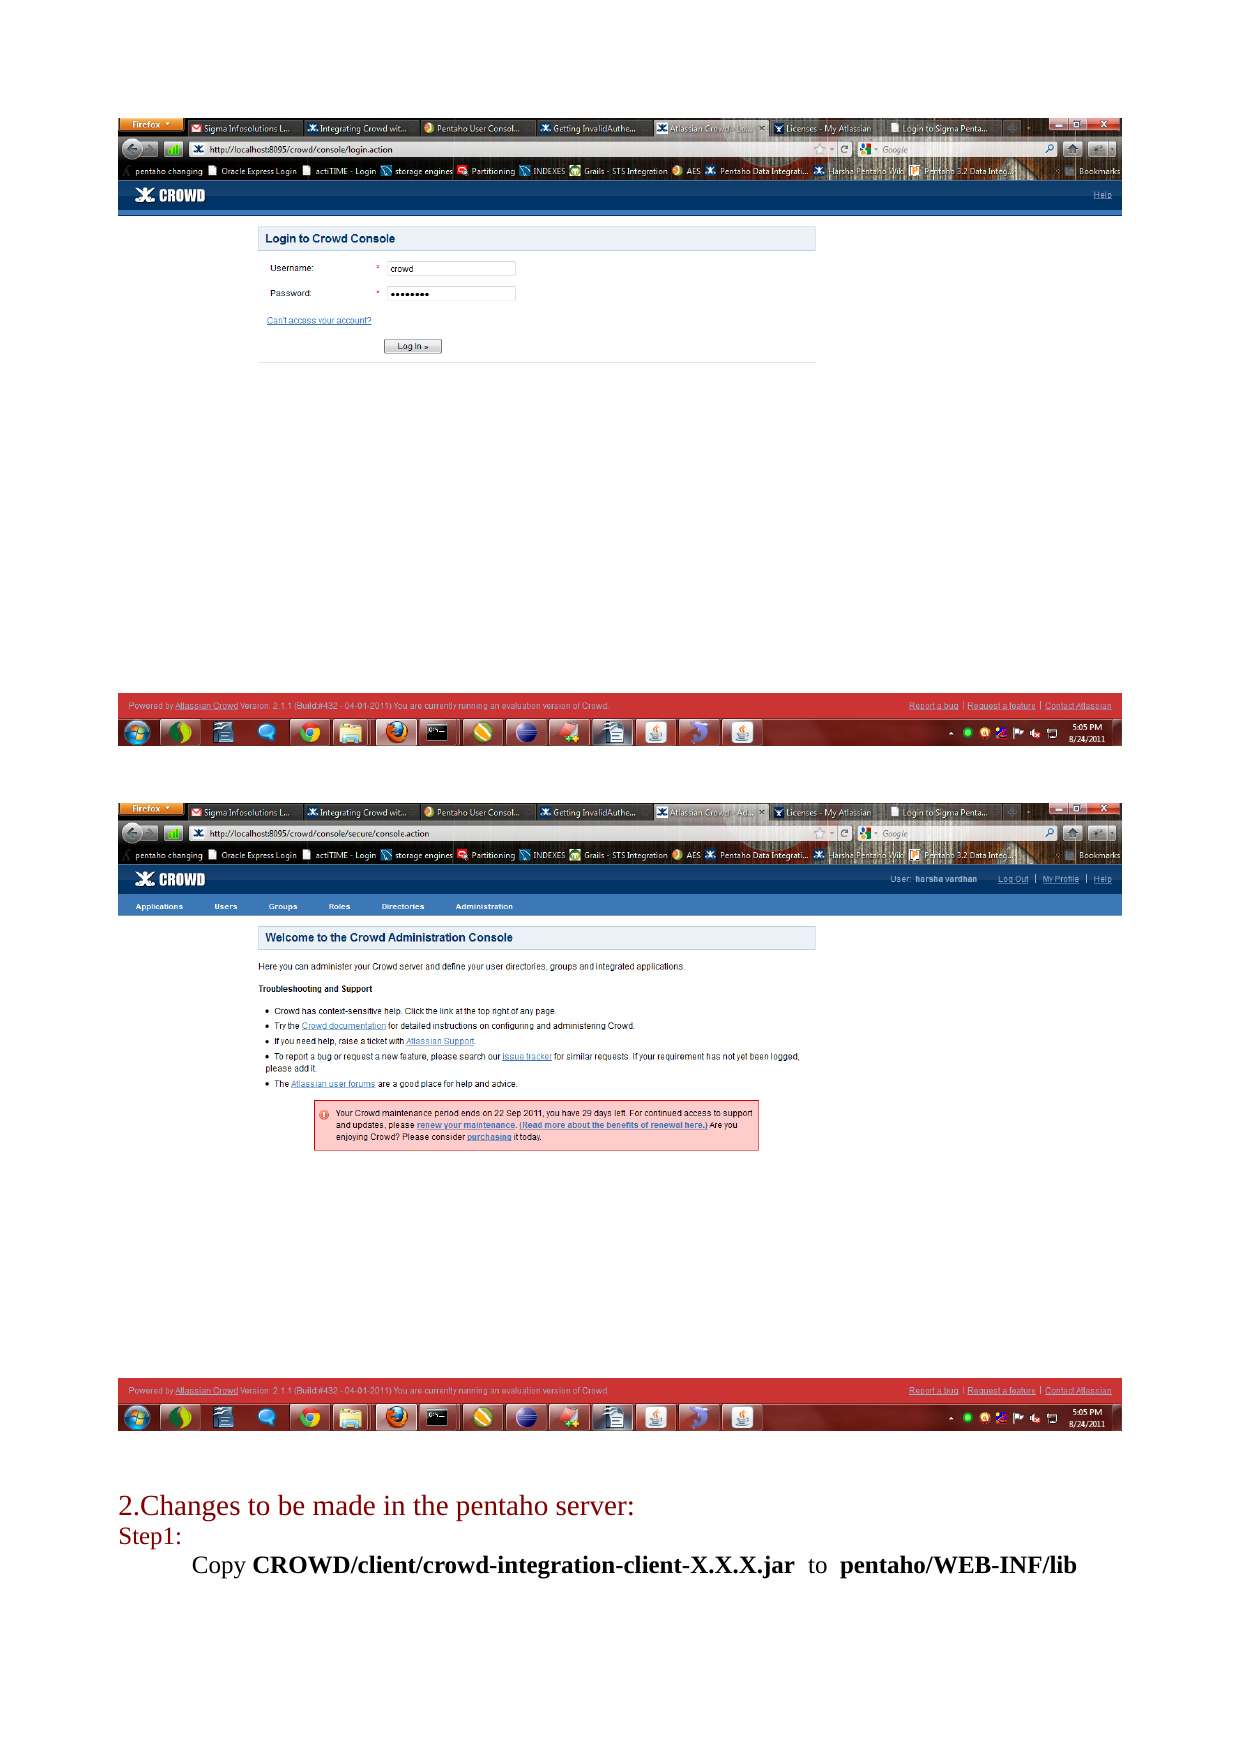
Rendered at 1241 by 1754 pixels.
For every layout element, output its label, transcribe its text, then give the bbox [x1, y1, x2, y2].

text 2.Changes to be made in the pentaho server: [118, 1488, 1122, 1521]
picture [118, 118, 1122, 746]
picture [118, 803, 1122, 1431]
text Step1: [118, 1521, 1122, 1550]
text Copy CROWD/client/crowd-integration-client-X.X.X.jar to pentaho/WEB-INF/lib [118, 1550, 1122, 1579]
